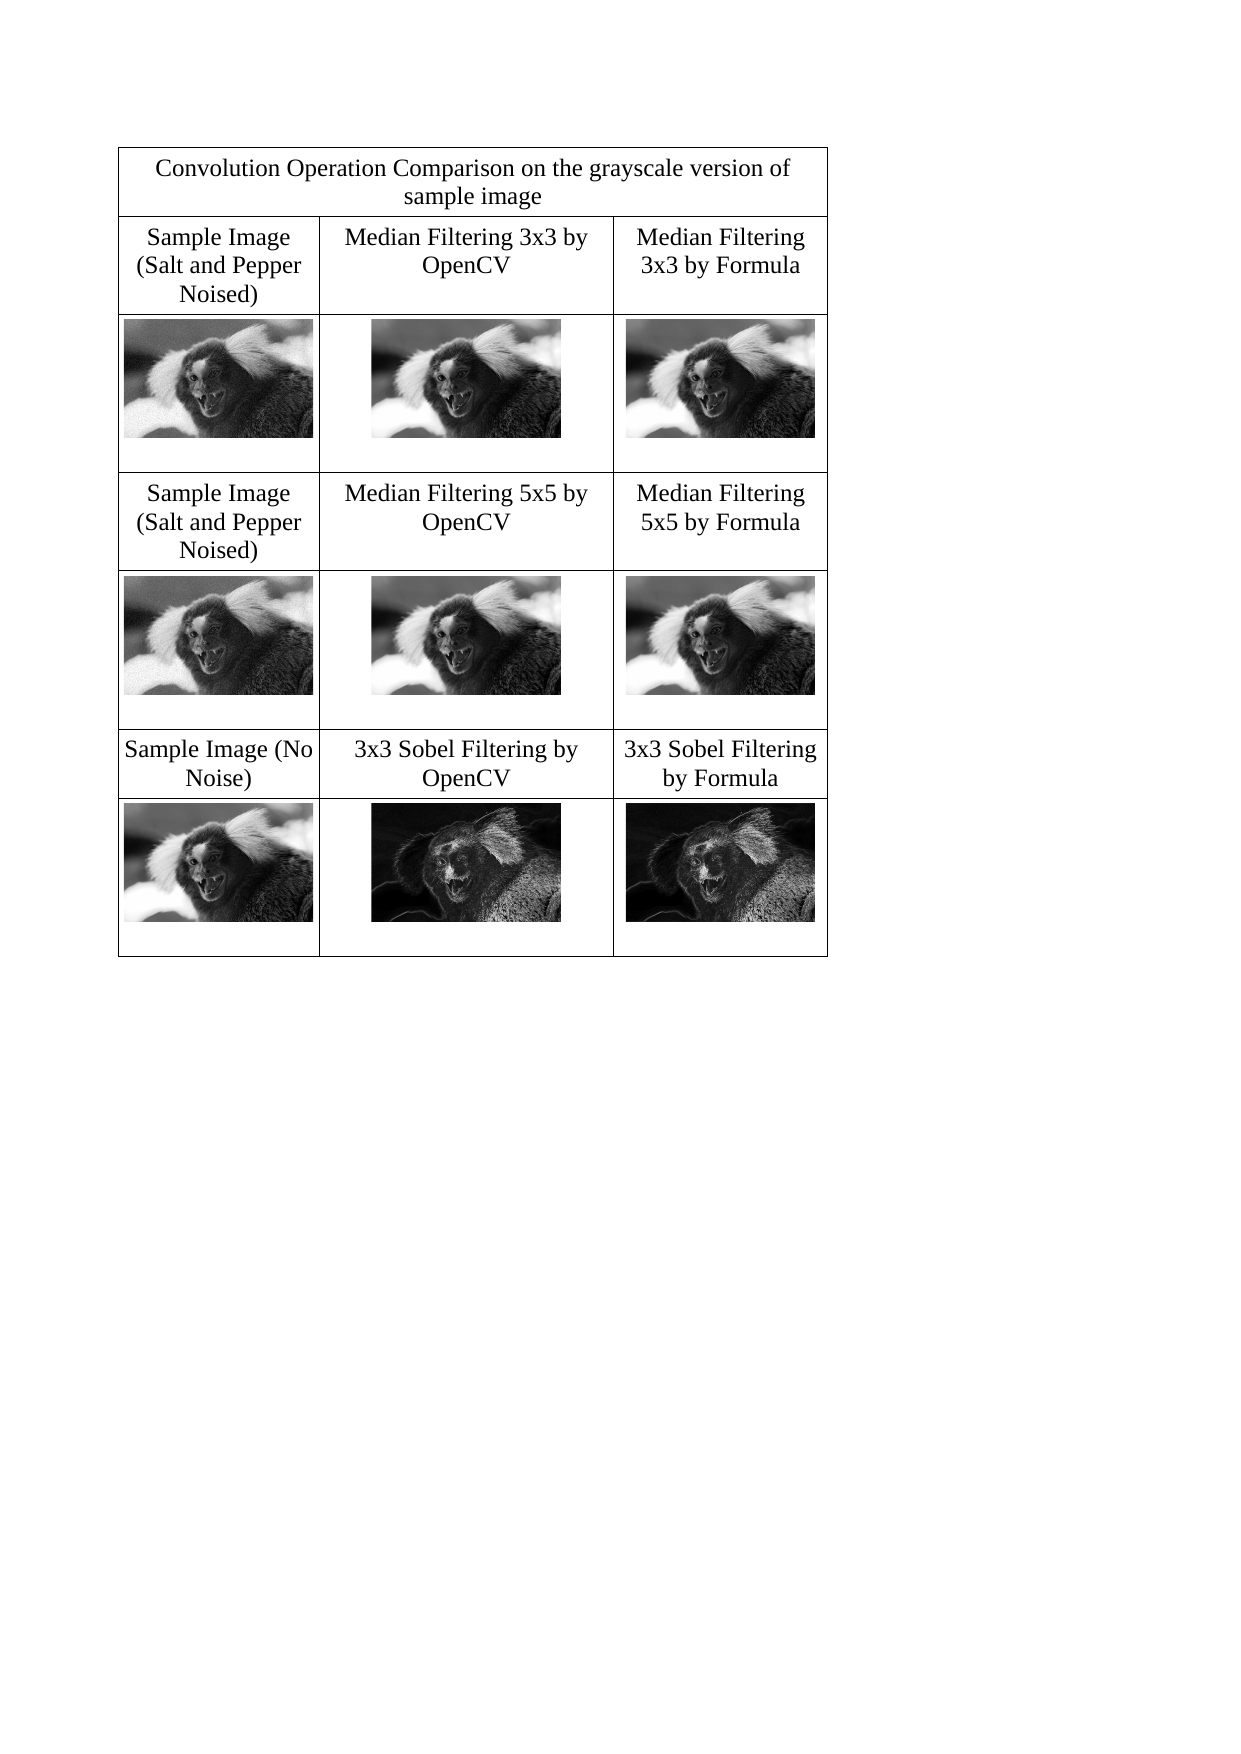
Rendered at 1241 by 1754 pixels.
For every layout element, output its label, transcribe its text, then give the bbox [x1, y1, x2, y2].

table_cell 3x3 Sobel Filtering by OpenCV [320, 730, 613, 798]
picture [371, 319, 561, 438]
table_cell Median Filtering 5x5 by Formula [614, 473, 827, 570]
table_cell [119, 571, 319, 729]
table_cell Sample Image (No Noise) [119, 730, 319, 798]
picture [625, 803, 815, 922]
table_cell [320, 799, 613, 956]
picture [371, 803, 561, 922]
table_cell Median Filtering 3x3 by OpenCV [320, 217, 613, 314]
table_cell Median Filtering 5x5 by OpenCV [320, 473, 613, 570]
picture [625, 576, 815, 695]
table_cell Sample Image (Salt and Pepper Noised) [119, 473, 319, 570]
table_cell [320, 571, 613, 729]
table_cell Median Filtering 3x3 by Formula [614, 217, 827, 314]
table_header Convolution Operation Comparison on the grayscale version of sample image [119, 148, 827, 216]
table_cell Sample Image (Salt and Pepper Noised) [119, 217, 319, 314]
picture [625, 319, 815, 438]
picture [123, 576, 314, 695]
picture [371, 576, 561, 695]
table_cell [614, 799, 827, 956]
table_cell [614, 571, 827, 729]
picture [123, 319, 314, 438]
table_cell [119, 799, 319, 956]
table_cell 3x3 Sobel Filtering by Formula [614, 730, 827, 798]
table_cell [320, 315, 613, 472]
picture [123, 803, 314, 922]
table_cell [614, 315, 827, 472]
table_cell [119, 315, 319, 472]
